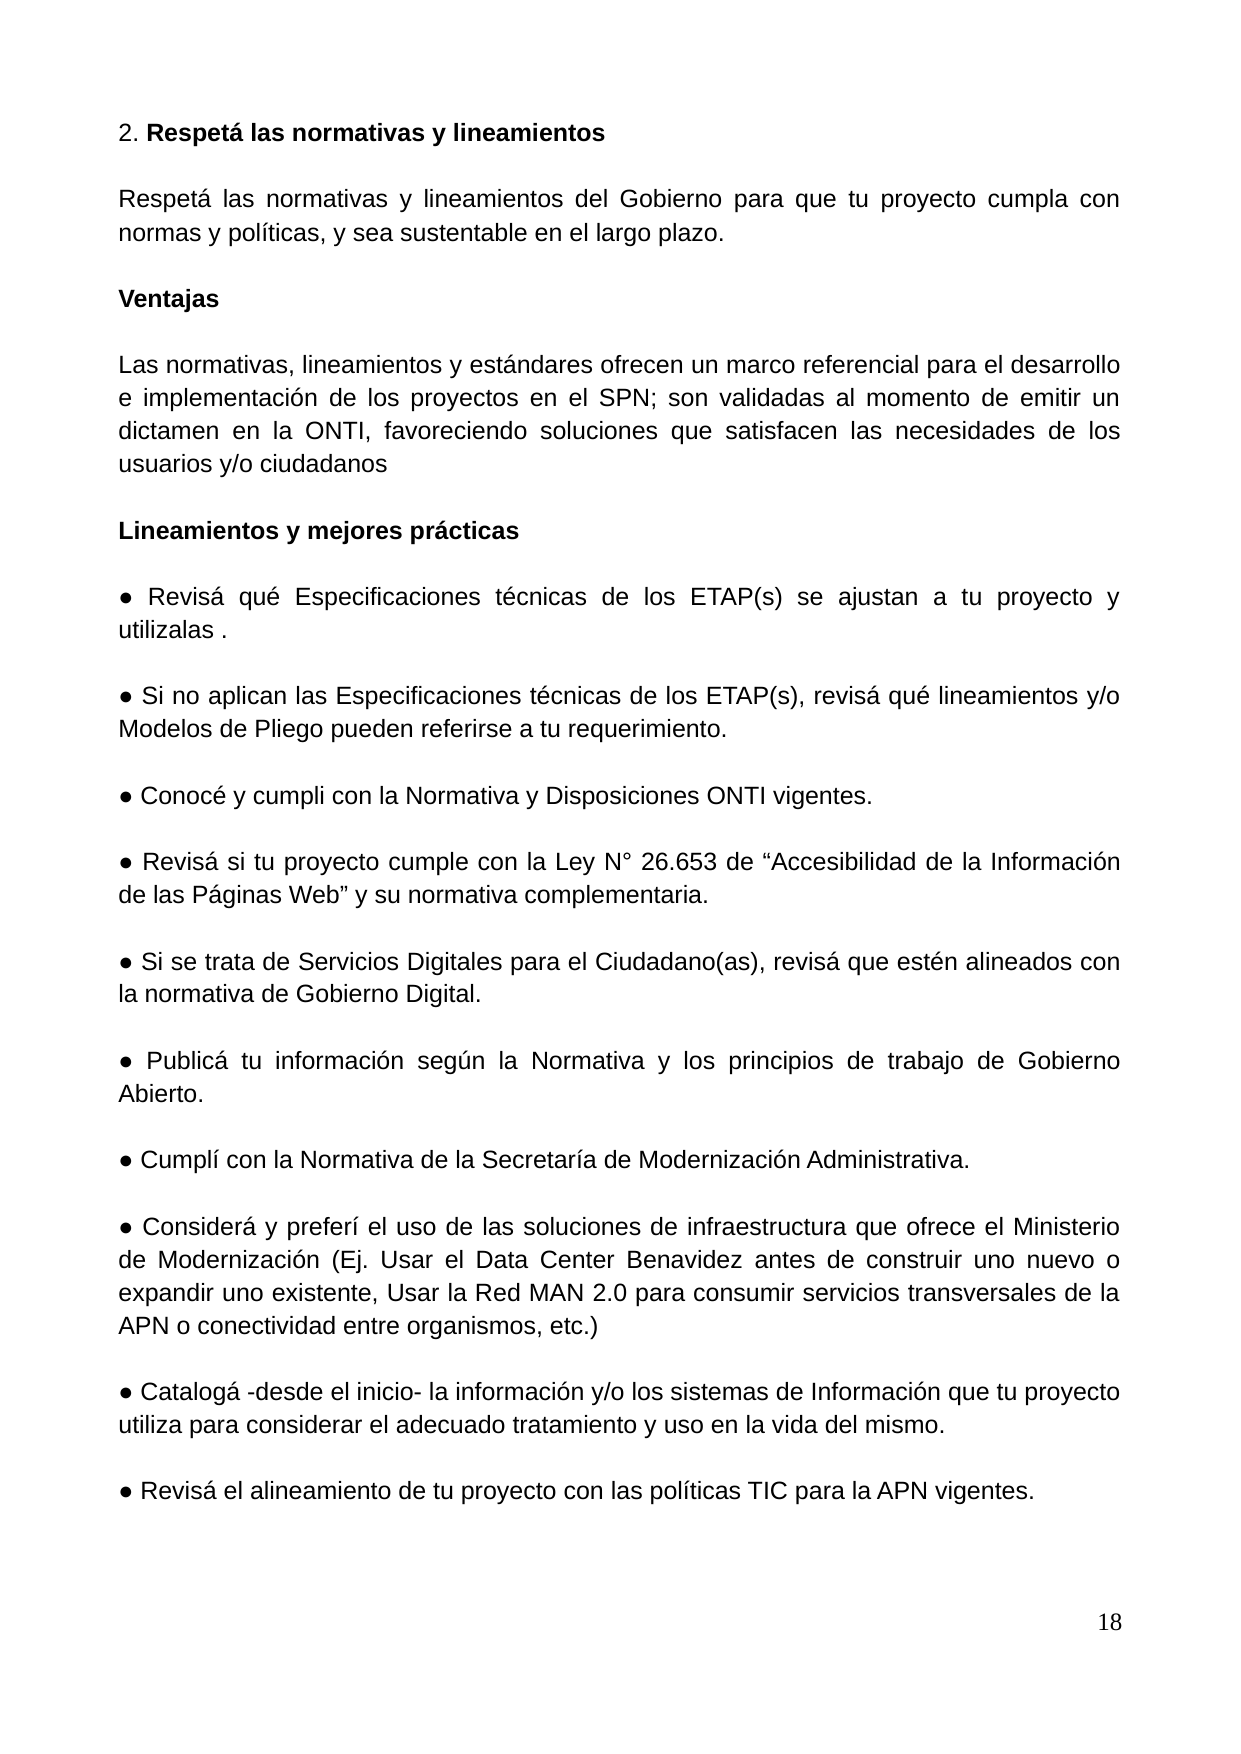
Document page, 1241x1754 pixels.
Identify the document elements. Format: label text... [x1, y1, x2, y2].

text 2. Respetá las normativas y lineamientos [118, 118, 1122, 147]
text ● Revisá qué Especificaciones técnicas de los ETAP(s) se ajustan a tu proyecto y utilizalas . [118, 582, 1122, 644]
text ● Considerá y preferí el uso de las soluciones de infraestructura que ofrece el Ministerio de Modernización (Ej. Usar el Data Center Benavidez antes de construir uno nuevo o expandir uno existente, Usar la Red MAN 2.0 para consumir servicios transversales de la APN o conectividad entre organismos, etc.) [118, 1212, 1122, 1339]
text Respetá las normativas y lineamientos del Gobierno para que tu proyecto cumpla con normas y políticas, y sea sustentable en el largo plazo. [118, 184, 1122, 246]
text ● Catalogá -desde el inicio- la información y/o los sistemas de Información que tu proyecto utiliza para considerar el adecuado tratamiento y uso en la vida del mismo. [118, 1377, 1122, 1439]
text ● Si se trata de Servicios Digitales para el Ciudadano(as), revisá que estén alineados con la normativa de Gobierno Digital. [118, 946, 1122, 1008]
text Ventajas [118, 284, 1122, 313]
text Lineamientos y mejores prácticas [118, 516, 1122, 544]
text ● Revisá si tu proyecto cumple con la Ley N° 26.653 de “Accesibilidad de la Información de las Páginas Web” y su normativa complementaria. [118, 847, 1122, 909]
text ● Revisá el alineamiento de tu proyecto con las políticas TIC para la APN vigentes. [118, 1476, 1122, 1505]
text ● Conocé y cumpli con la Normativa y Disposiciones ONTI vigentes. [118, 781, 1122, 809]
text ● Publicá tu información según la Normativa y los principios de trabajo de Gobierno Abierto. [118, 1046, 1122, 1108]
text ● Si no aplican las Especificaciones técnicas de los ETAP(s), revisá qué lineamientos y/o Modelos de Pliego pueden referirse a tu requerimiento. [118, 681, 1122, 743]
text ● Cumplí con la Normativa de la Secretaría de Modernización Administrativa. [118, 1145, 1122, 1174]
text Las normativas, lineamientos y estándares ofrecen un marco referencial para el desarrollo e implementación de los proyectos en el SPN; son validadas al momento de emitir un dictamen en la ONTI, favoreciendo soluciones que satisfacen las necesidades de los usuarios y/o ciudadanos [118, 350, 1122, 478]
